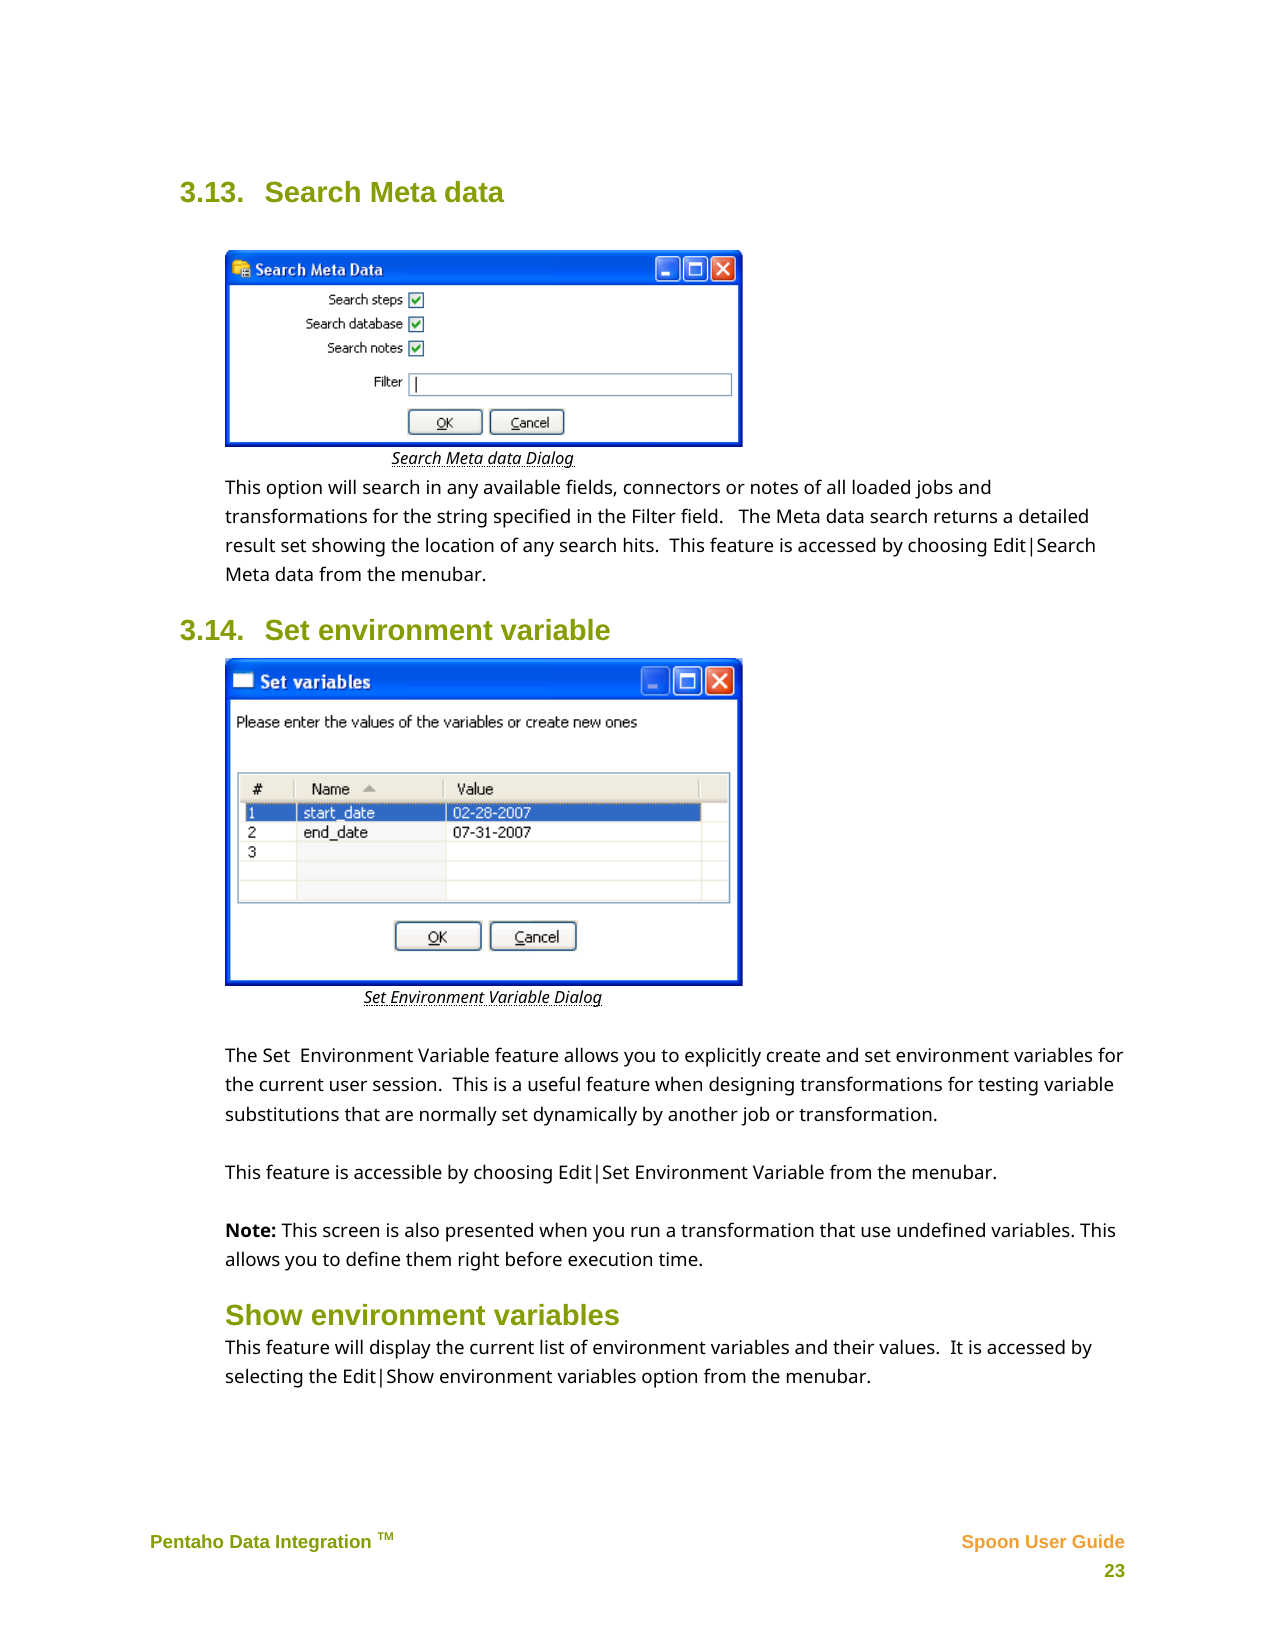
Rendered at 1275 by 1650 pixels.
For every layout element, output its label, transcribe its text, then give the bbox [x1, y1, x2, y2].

picture [225, 250, 743, 447]
text Search Meta data Dialog [227, 447, 741, 469]
text The Set Environment Variable feature allows you to explicitly create and set environment variables for the current user session. This is a useful feature when designing transformations for testing variable substitutions that are normally set dynamically by another job or transformation. [225, 1039, 1125, 1127]
text Note: This screen is also presented when you run a transformation that use undefined variables. This allows you to define them right before execution time. [225, 1214, 1125, 1273]
text Show environment variables [225, 1302, 1125, 1331]
text This feature will display the current list of environment variables and their values. It is accessed by selecting the Edit|Show environment variables option from the menubar. [225, 1331, 1125, 1389]
subtitle Set environment variable [179, 612, 1125, 647]
text Set Environment Variable Dialog [227, 986, 741, 1009]
picture [225, 658, 743, 986]
subtitle Search Meta data [179, 175, 1125, 210]
text This feature is accessible by choosing Edit|Set Environment Variable from the menubar. [225, 1156, 1125, 1185]
text This option will search in any available fields, connectors or notes of all loaded jobs and transformations for the string specified in the Filter field. The Meta data search returns a detailed result set showing the location of any search hits. This feature is accessed by choosing Edit|Search Meta data from the menubar. [225, 245, 1125, 587]
